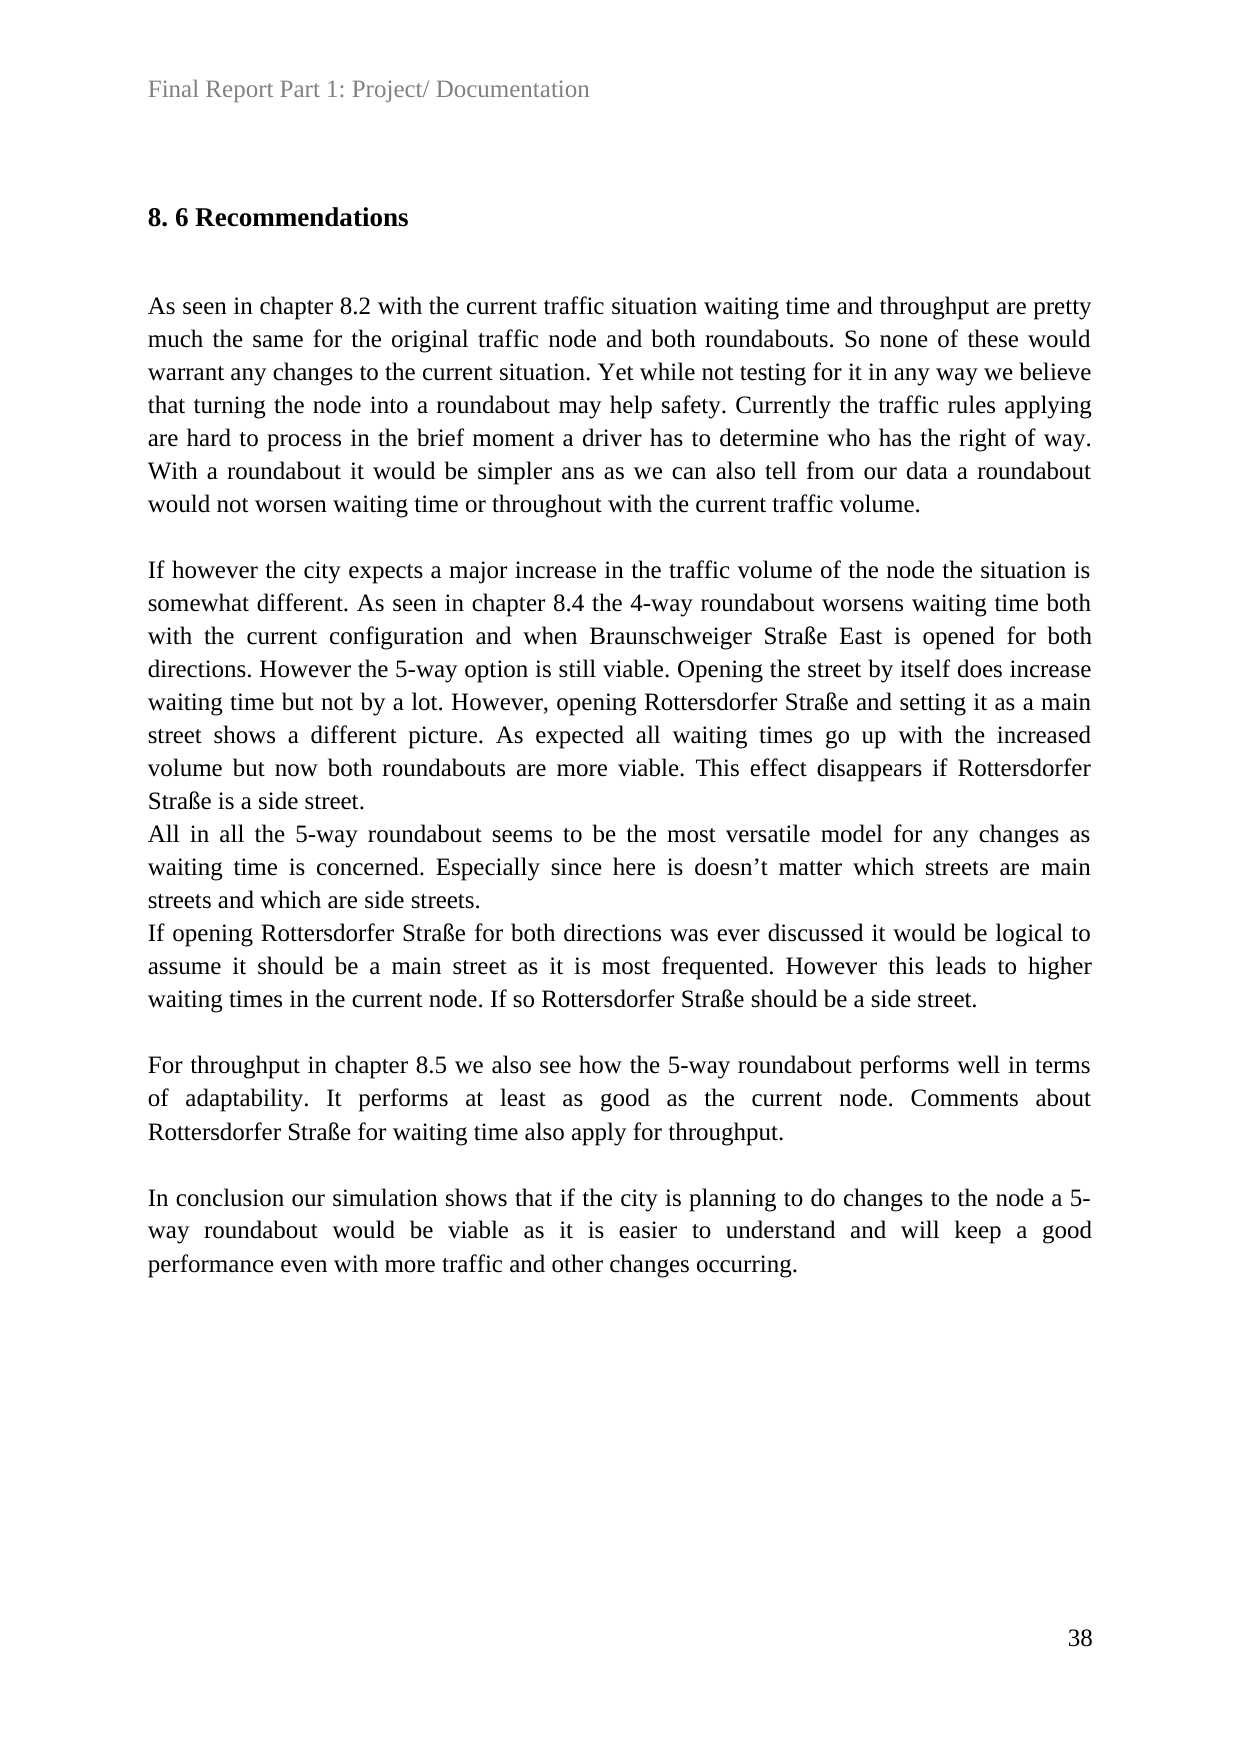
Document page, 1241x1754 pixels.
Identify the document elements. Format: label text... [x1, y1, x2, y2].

text For throughput in chapter 8.5 we also see how the 5-way roundabout performs well in terms of adaptability. It performs at least as good as the current node. Comments about Rottersdorfer Straße for waiting time also apply for throughput. [148, 1051, 1093, 1145]
subtitle 8. 6 Recommendations [148, 201, 1093, 233]
text All in all the 5-way roundabout seems to be the most versatile model for any changes as waiting time is concerned. Especially since here is doesn’t matter which streets are main streets and which are side streets. [148, 819, 1093, 914]
text As seen in chapter 8.2 with the current traffic situation waiting time and throughput are pretty much the same for the original traffic node and both roundabouts. So none of these would warrant any changes to the current situation. Yet while not testing for it in any way we believe that turning the node into a roundabout may help safety. Currently the traffic rules applying are hard to process in the brief moment a driver has to determine who has the right of way. With a roundabout it would be simpler ans as we can also tell from our data a roundabout would not worsen waiting time or throughout with the current traffic volume. [148, 291, 1093, 518]
text If opening Rottersdorfer Straße for both directions was ever discussed it would be logical to assume it should be a main street as it is most frequented. However this leads to higher waiting times in the current node. If so Rottersdorfer Straße should be a side street. [148, 918, 1093, 1013]
text If however the city expects a major increase in the traffic volume of the node the situation is somewhat different. As seen in chapter 8.4 the 4-way roundabout worsens waiting time both with the current configuration and when Braunschweiger Straße East is opened for both directions. However the 5-way option is still viable. Opening the street by itself does increase waiting time but not by a lot. However, opening Rottersdorfer Straße and setting it as a main street shows a different picture. As expected all waiting times go up with the increased volume but now both roundabouts are more viable. This effect disappears if Rottersdorfer Straße is a side street. [148, 555, 1093, 815]
text In conclusion our simulation shows that if the city is planning to do changes to the node a 5-way roundabout would be viable as it is easier to understand and will keep a good performance even with more traffic and other changes occurring. [148, 1183, 1093, 1277]
